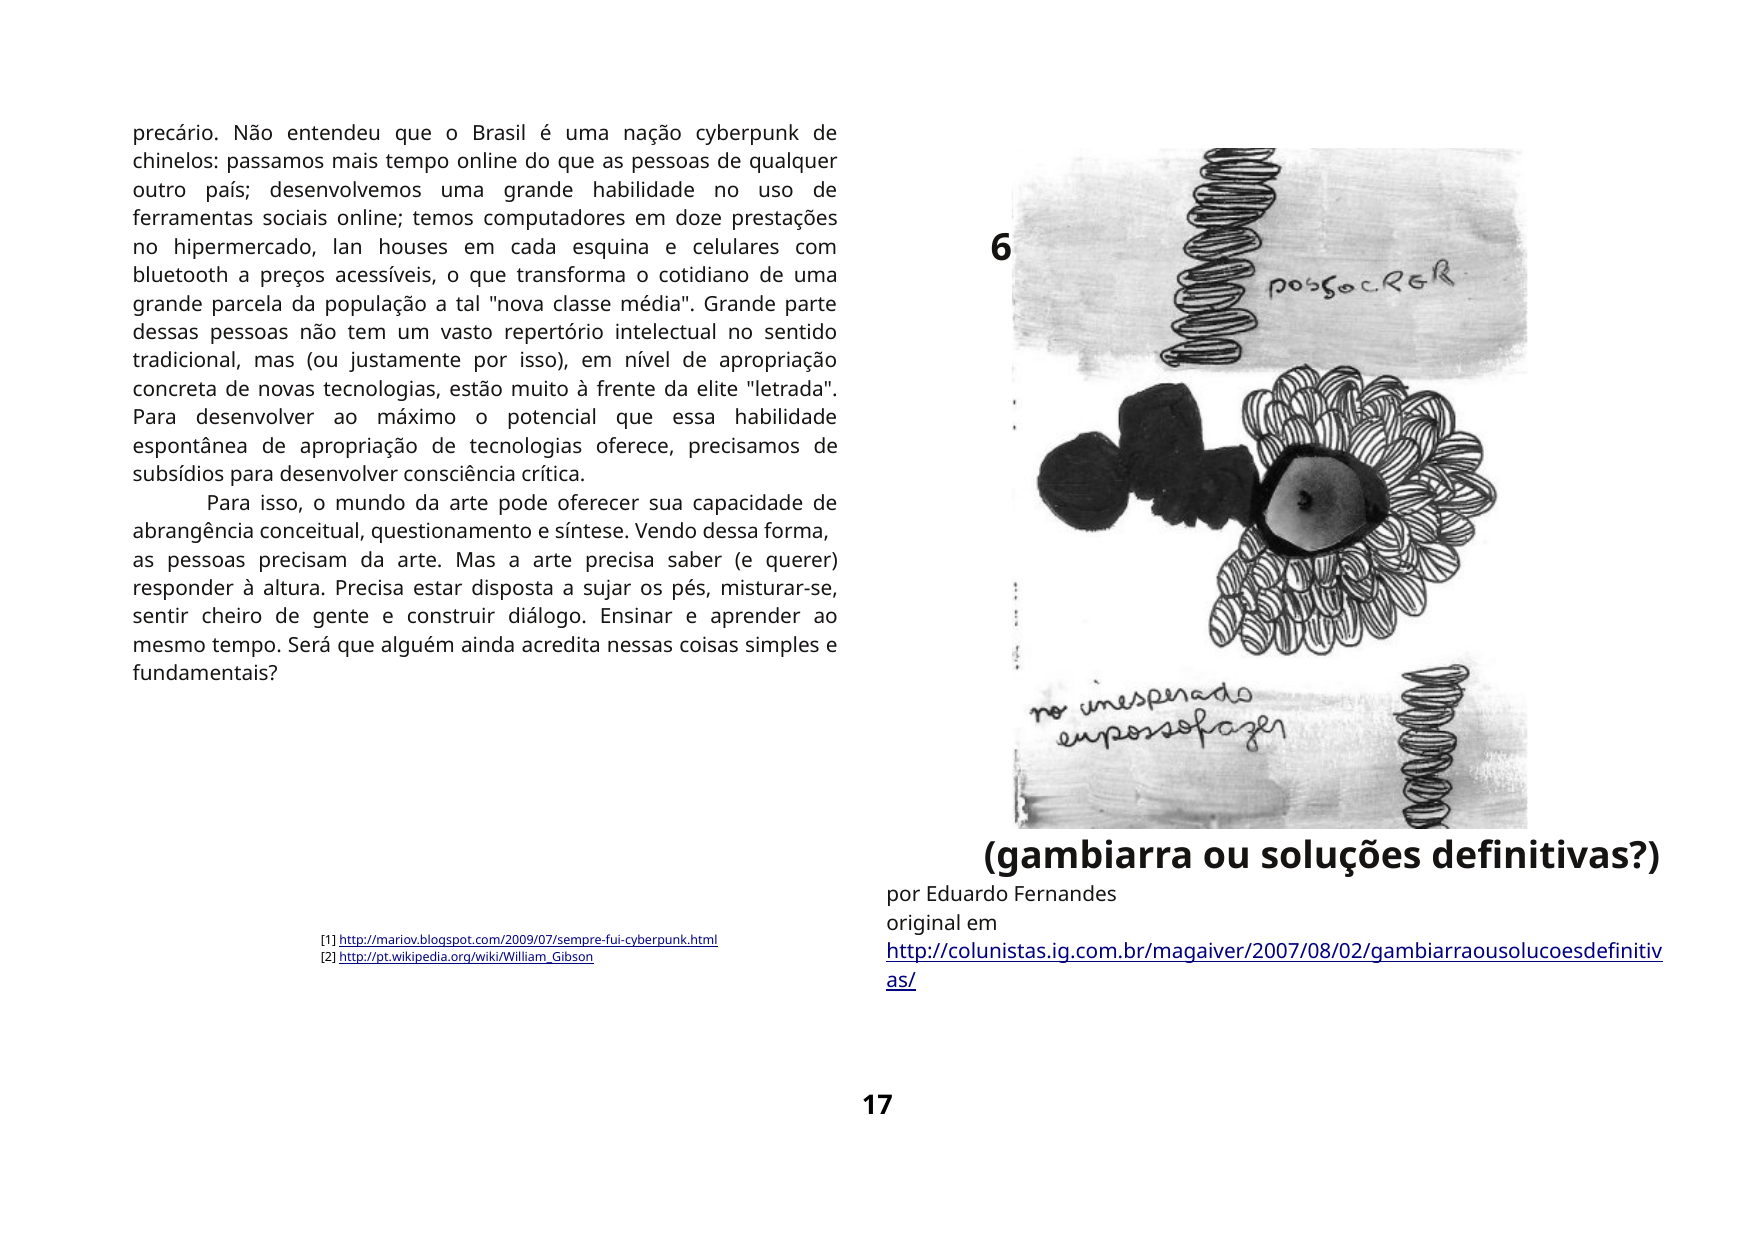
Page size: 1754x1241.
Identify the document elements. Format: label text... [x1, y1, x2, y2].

text original em http://colunistas.ig.com.br/magaiver/2007/08/02/gambiarraousolucoesdefinitivas/ [886, 908, 1670, 993]
text [2] http://pt.wikipedia.org/wiki/William_Gibson [321, 948, 840, 966]
text precário. Não entendeu que o Brasil é uma nação cyberpunk de chinelos: passamos mais tempo online do que as pessoas de qualquer outro país; desenvolvemos uma grande habilidade no uso de ferramentas sociais online; temos computadores em doze prestações no hipermercado, lan houses em cada esquina e celulares com bluetooth a preços acessíveis, o que transforma o cotidiano de uma grande parcela da população a tal "nova classe média". Grande parte dessas pessoas não tem um vasto repertório intelectual no sentido tradicional, mas (ou justamente por isso), em nível de apropriação concreta de novas tecnologias, estão muito à frente da elite "letrada". Para desenvolver ao máximo o potencial que essa habilidade espontânea de apropriação de tecnologias oferece, precisamos de subsídios para desenvolver consciência crítica. [132, 118, 838, 488]
text 6 (gambiarra ou soluções definitivas?) [864, 221, 1670, 879]
text Para isso, o mundo da arte pode oferecer sua capacidade de abrangência conceitual, questionamento e síntese. Vendo dessa forma, [132, 488, 838, 545]
picture [1011, 148, 1528, 829]
text por Eduardo Fernandes [886, 879, 1670, 908]
text as pessoas precisam da arte. Mas a arte precisa saber (e querer) responder à altura. Precisa estar disposta a sujar os pés, misturar-se, sentir cheiro de gente e construir diálogo. Ensinar e aprender ao mesmo tempo. Será que alguém ainda acredita nessas coisas simples e fundamentais? [132, 545, 838, 687]
text [1] http://mariov.blogspot.com/2009/07/sempre-fui-cyberpunk.html [321, 931, 840, 948]
